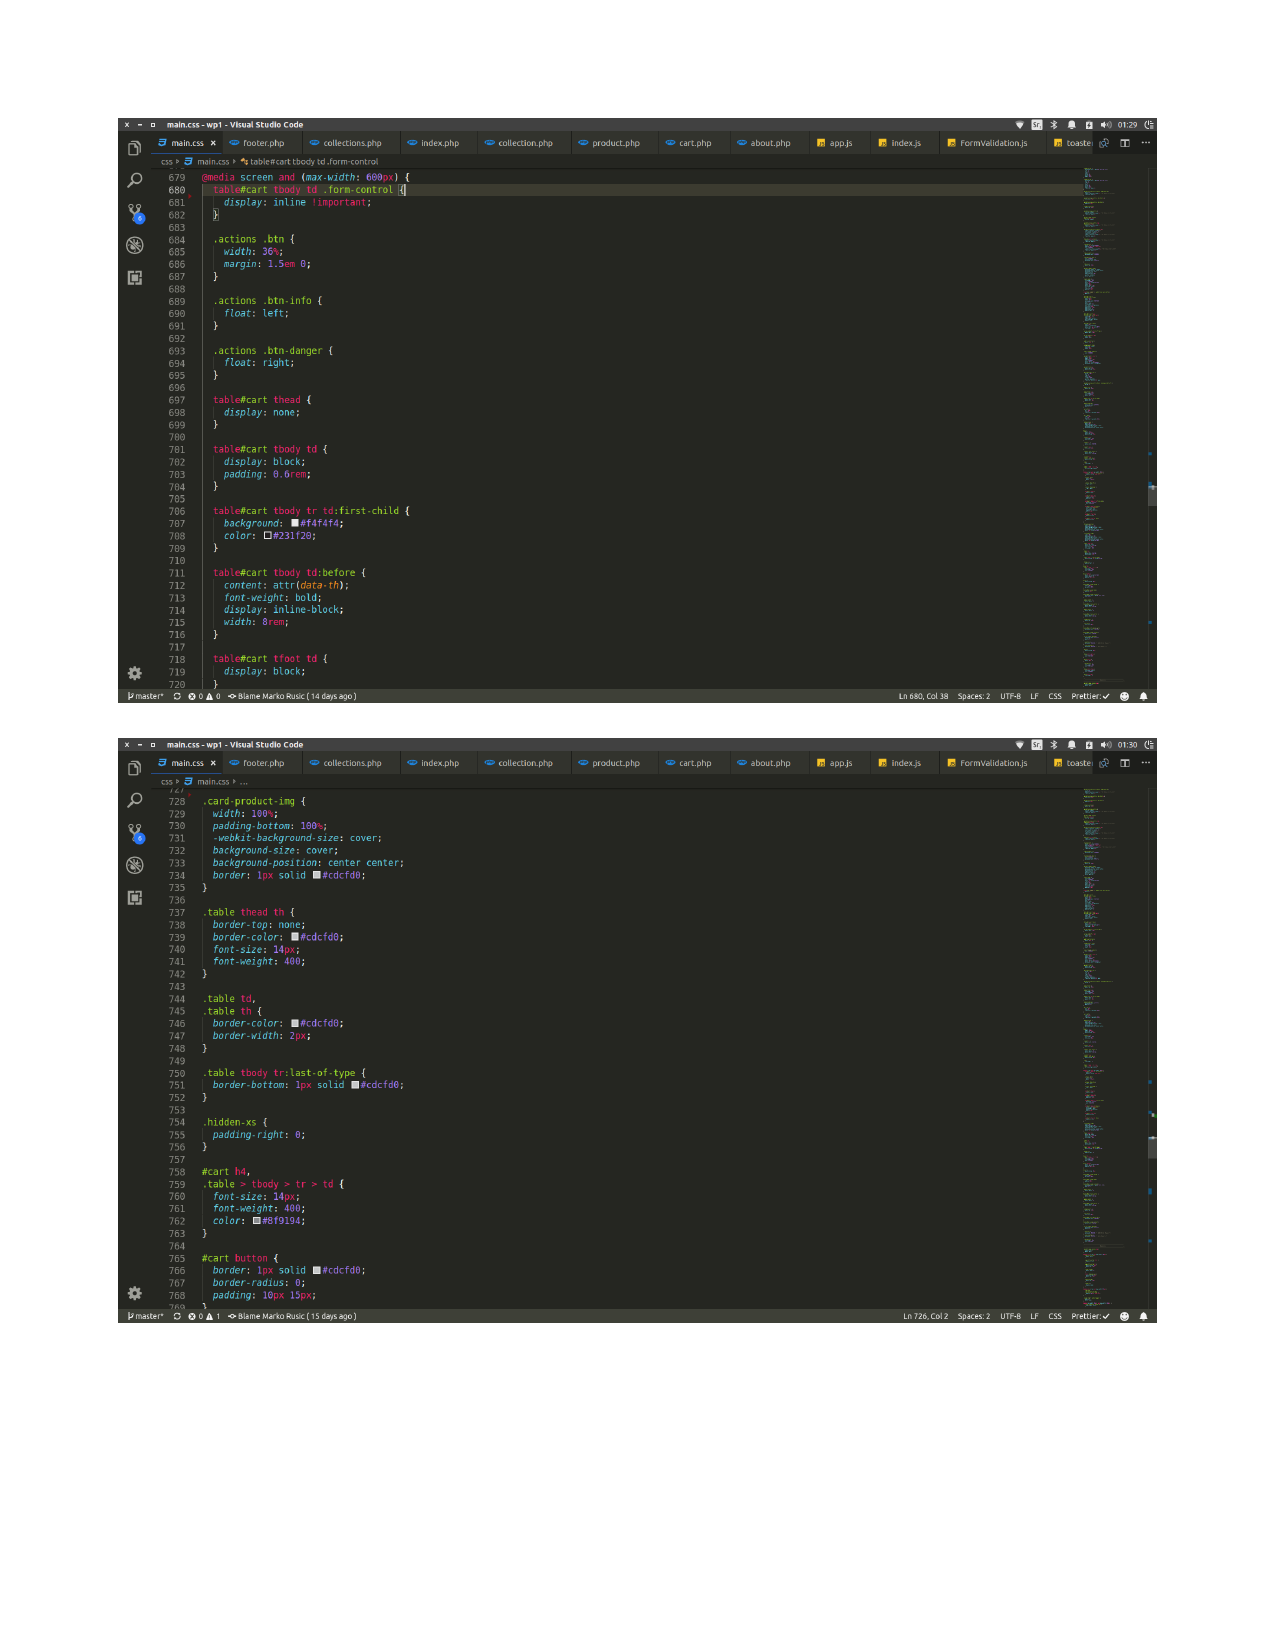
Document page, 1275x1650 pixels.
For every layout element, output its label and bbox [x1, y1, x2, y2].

picture [118, 118, 1157, 703]
picture [118, 738, 1157, 1323]
